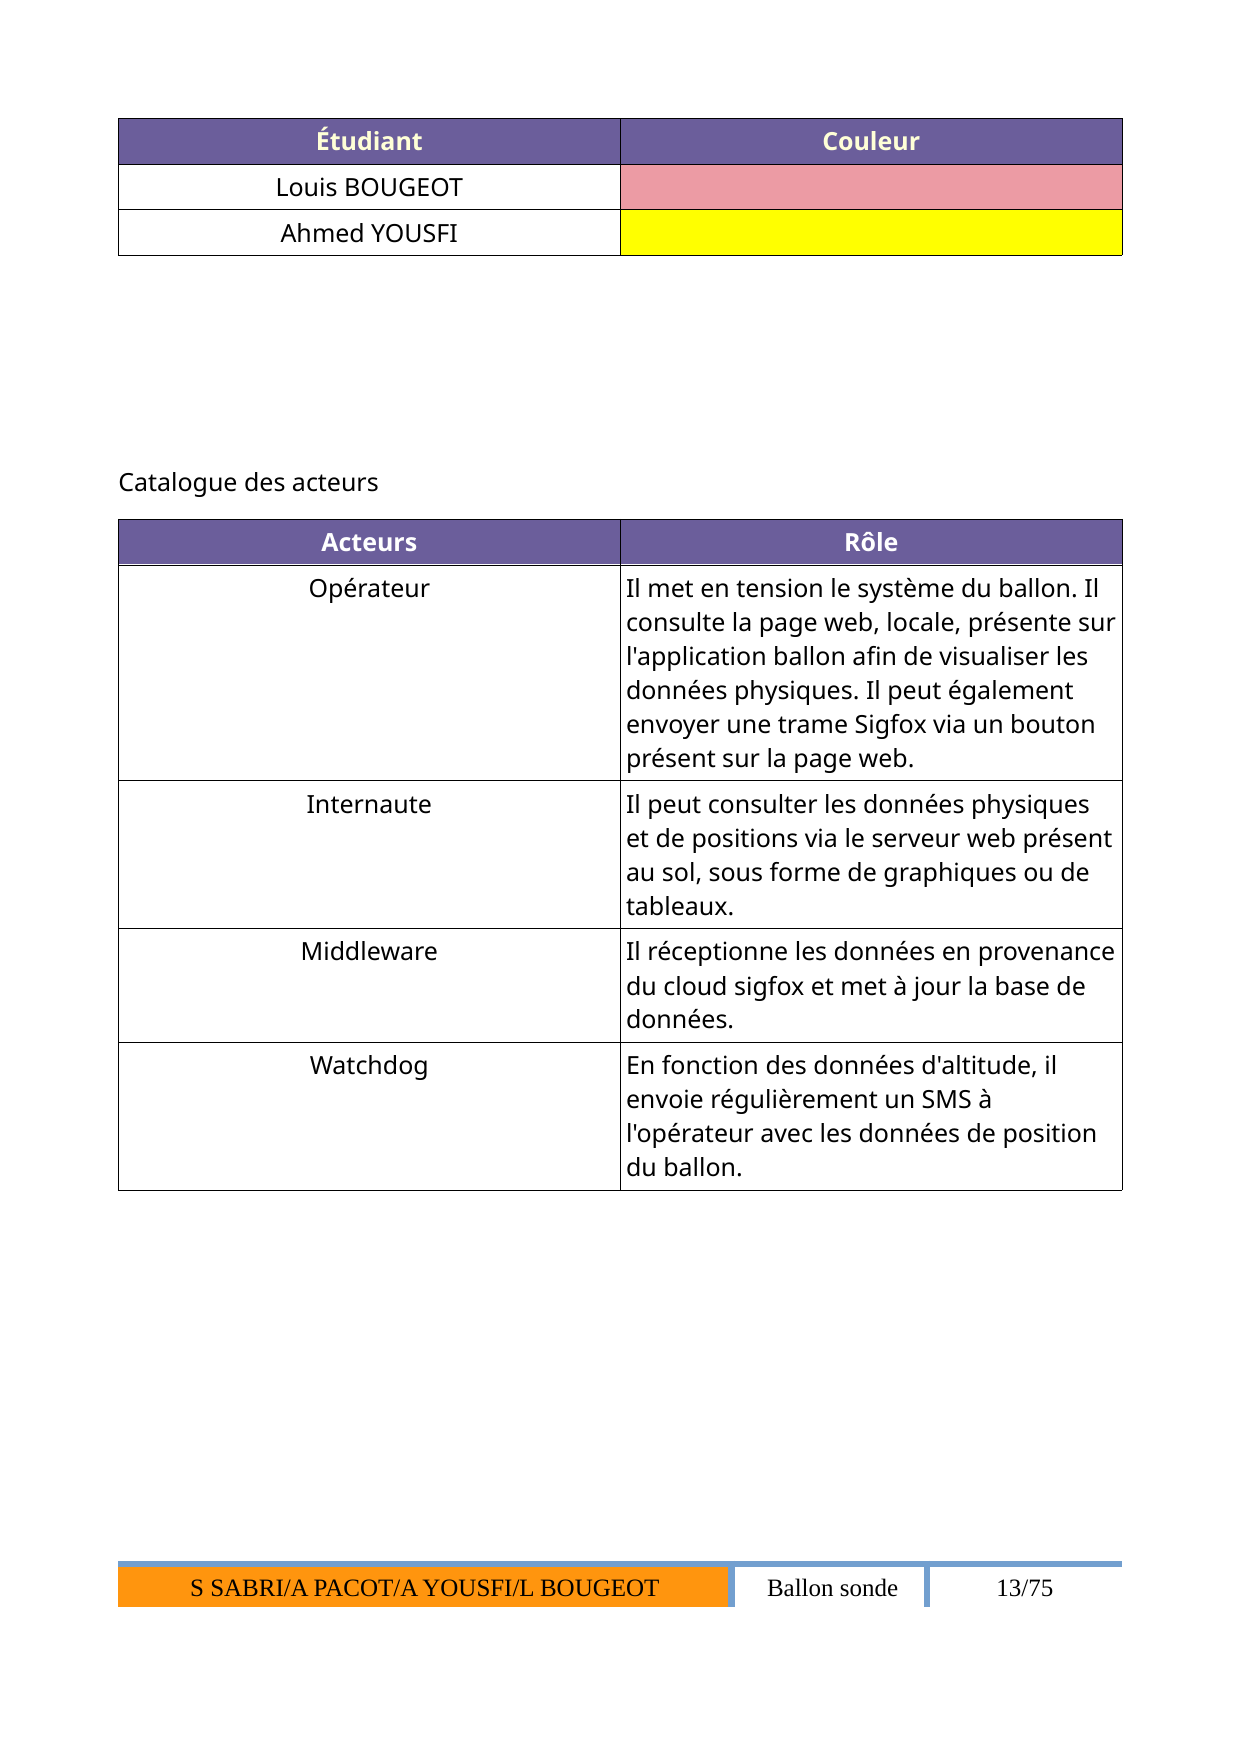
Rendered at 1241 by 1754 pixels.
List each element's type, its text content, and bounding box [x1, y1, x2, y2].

table_cell Il met en tension le système du ballon. Il consulte la page web, locale, présente sur l'application ballon afin de visualiser les données physiques. Il peut également envoyer une trame Sigfox via un bouton présent sur la page web. [621, 566, 1122, 780]
table_cell Louis BOUGEOT [119, 165, 620, 209]
table_cell Middleware [119, 929, 620, 1042]
table_cell [621, 210, 1122, 255]
table_cell Ahmed YOUSFI [119, 210, 620, 255]
table_header Acteurs [119, 520, 620, 564]
table_cell En fonction des données d'altitude, il envoie régulièrement un SMS à l'opérateur avec les données de position du ballon. [621, 1043, 1122, 1190]
table_header Couleur [621, 119, 1122, 164]
table_cell Il peut consulter les données physiques et de positions via le serveur web présent au sol, sous forme de graphiques ou de tableaux. [621, 781, 1122, 928]
table_cell Il réceptionne les données en provenance du cloud sigfox et met à jour la base de données. [621, 929, 1122, 1042]
table_header Étudiant [119, 119, 620, 164]
table_cell [621, 165, 1122, 209]
table_header Rôle [621, 520, 1122, 564]
table_cell Internaute [119, 781, 620, 928]
table_cell Opérateur [119, 566, 620, 780]
text Catalogue des acteurs [118, 465, 1122, 499]
table_cell Watchdog [119, 1043, 620, 1190]
